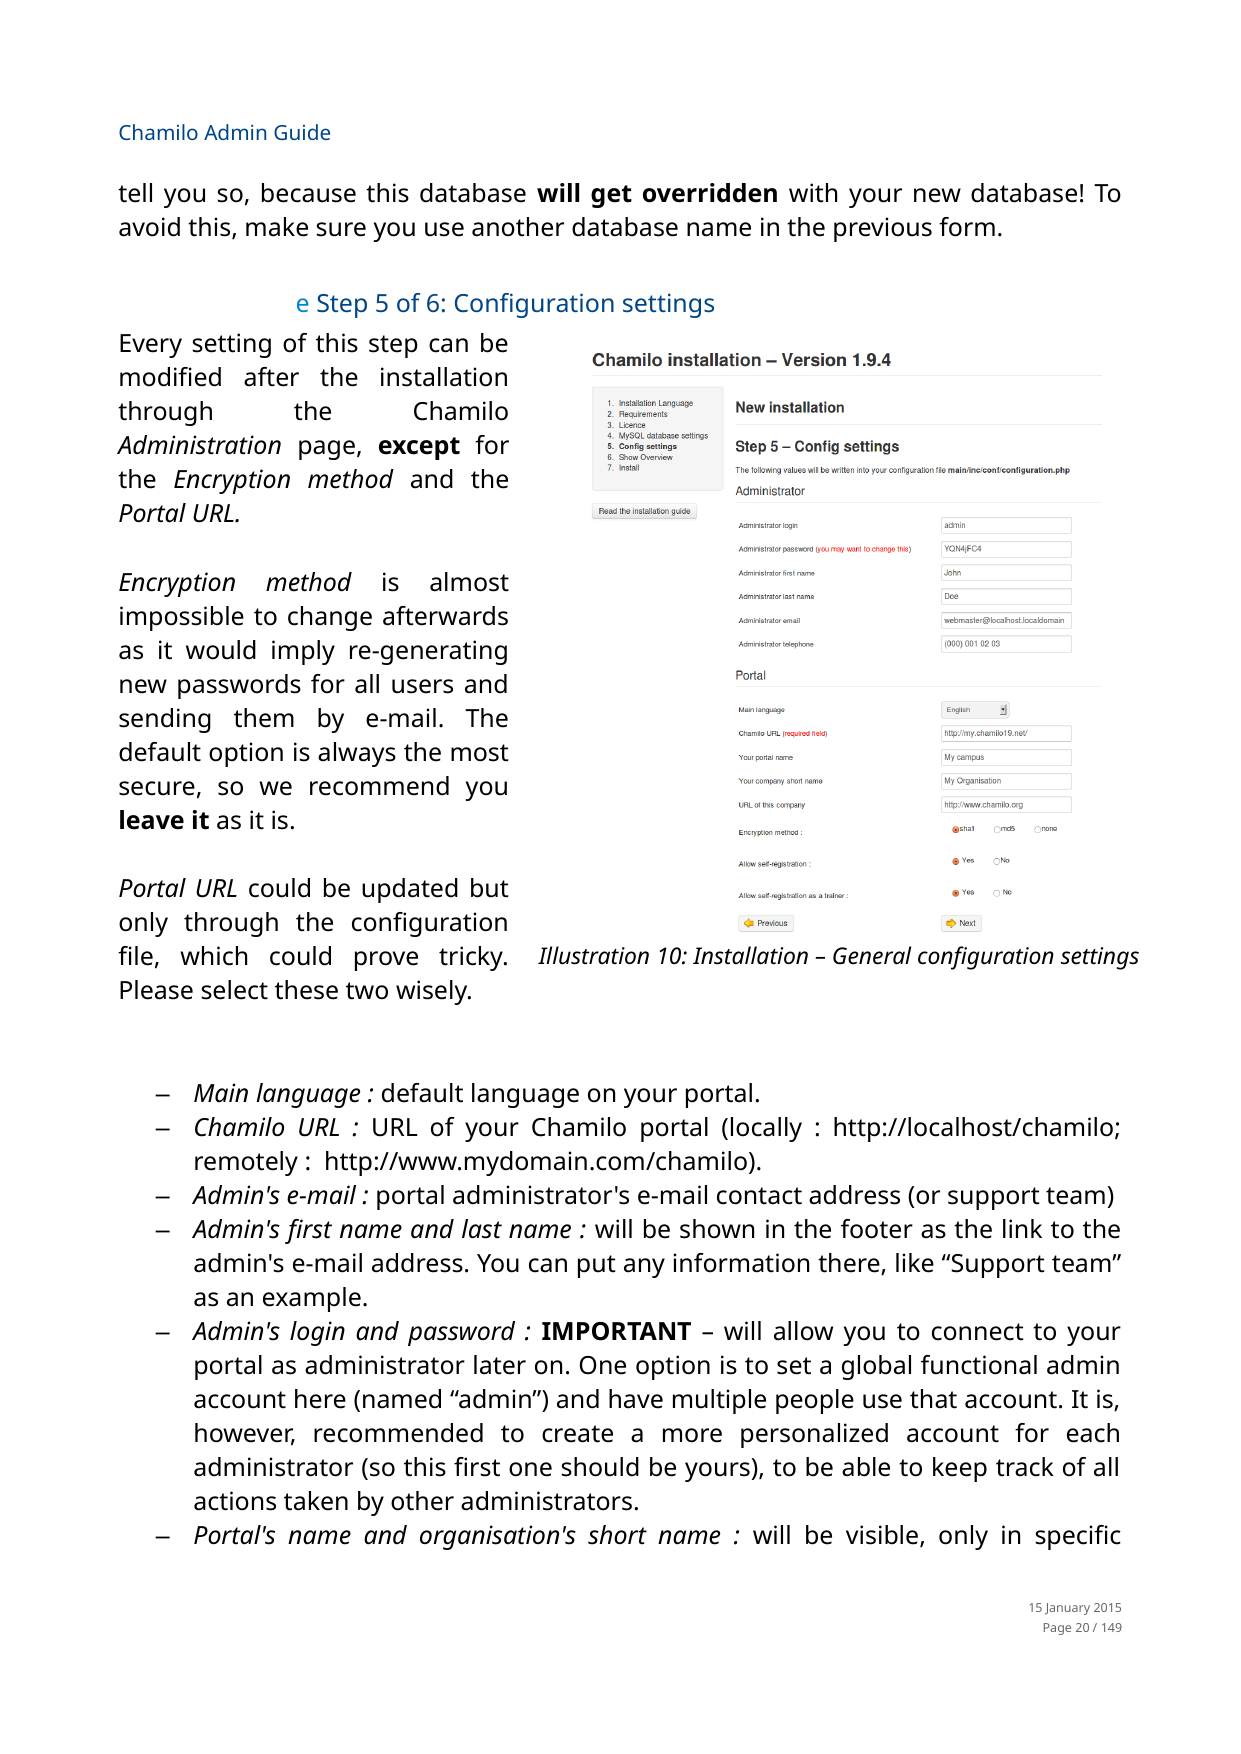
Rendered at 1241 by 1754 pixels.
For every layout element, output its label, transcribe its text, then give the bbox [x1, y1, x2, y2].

text tell you so, because this database will get overridden with your new database! To avoid this, make sure you use another database name in the previous form. [118, 176, 1122, 244]
subtitle Step 5 of 6: Configuration settings [295, 285, 1122, 319]
list Chamilo URL : URL of your Chamilo portal (locally : http://localhost/chamilo; remotely : http://www.mydomain.com/chamilo). [156, 1109, 1122, 1177]
text Portal URL could be updated but only through the configuration file, which could prove tricky. Please select these two wisely. [118, 871, 1122, 1007]
list Admin's first name and last name : will be shown in the footer as the link to the admin's e-mail address. You can put any information there, like “Support team” as an example. [156, 1211, 1122, 1314]
text Encryption method is almost impossible to change afterwards as it would imply re-generating new passwords for all users and sending them by e-mail. The default option is always the most secure, so we recommend you leave it as it is. [118, 564, 539, 837]
list Main language : default language on your portal. [156, 1075, 1122, 1109]
text Every setting of this step can be modified after the installation through the Chamilo Administration page, except for the Encryption method and the Portal URL. [118, 326, 1154, 530]
list Portal's name and organisation's short name : will be visible, only in specific [156, 1518, 1122, 1552]
text Illustration 10: Installation – General configuration settings [539, 342, 1154, 971]
list Admin's login and password : IMPORTANT – will allow you to connect to your portal as administrator later on. One option is to set a global functional admin account here (named “admin”) and have multiple people use that account. It is, however, recommended to create a more personalized account for each administrator (so this first one should be yours), to be able to keep track of all actions taken by other administrators. [156, 1314, 1122, 1518]
picture [582, 345, 1102, 940]
list Admin's e-mail : portal administrator's e-mail contact address (or support team) [156, 1177, 1122, 1211]
